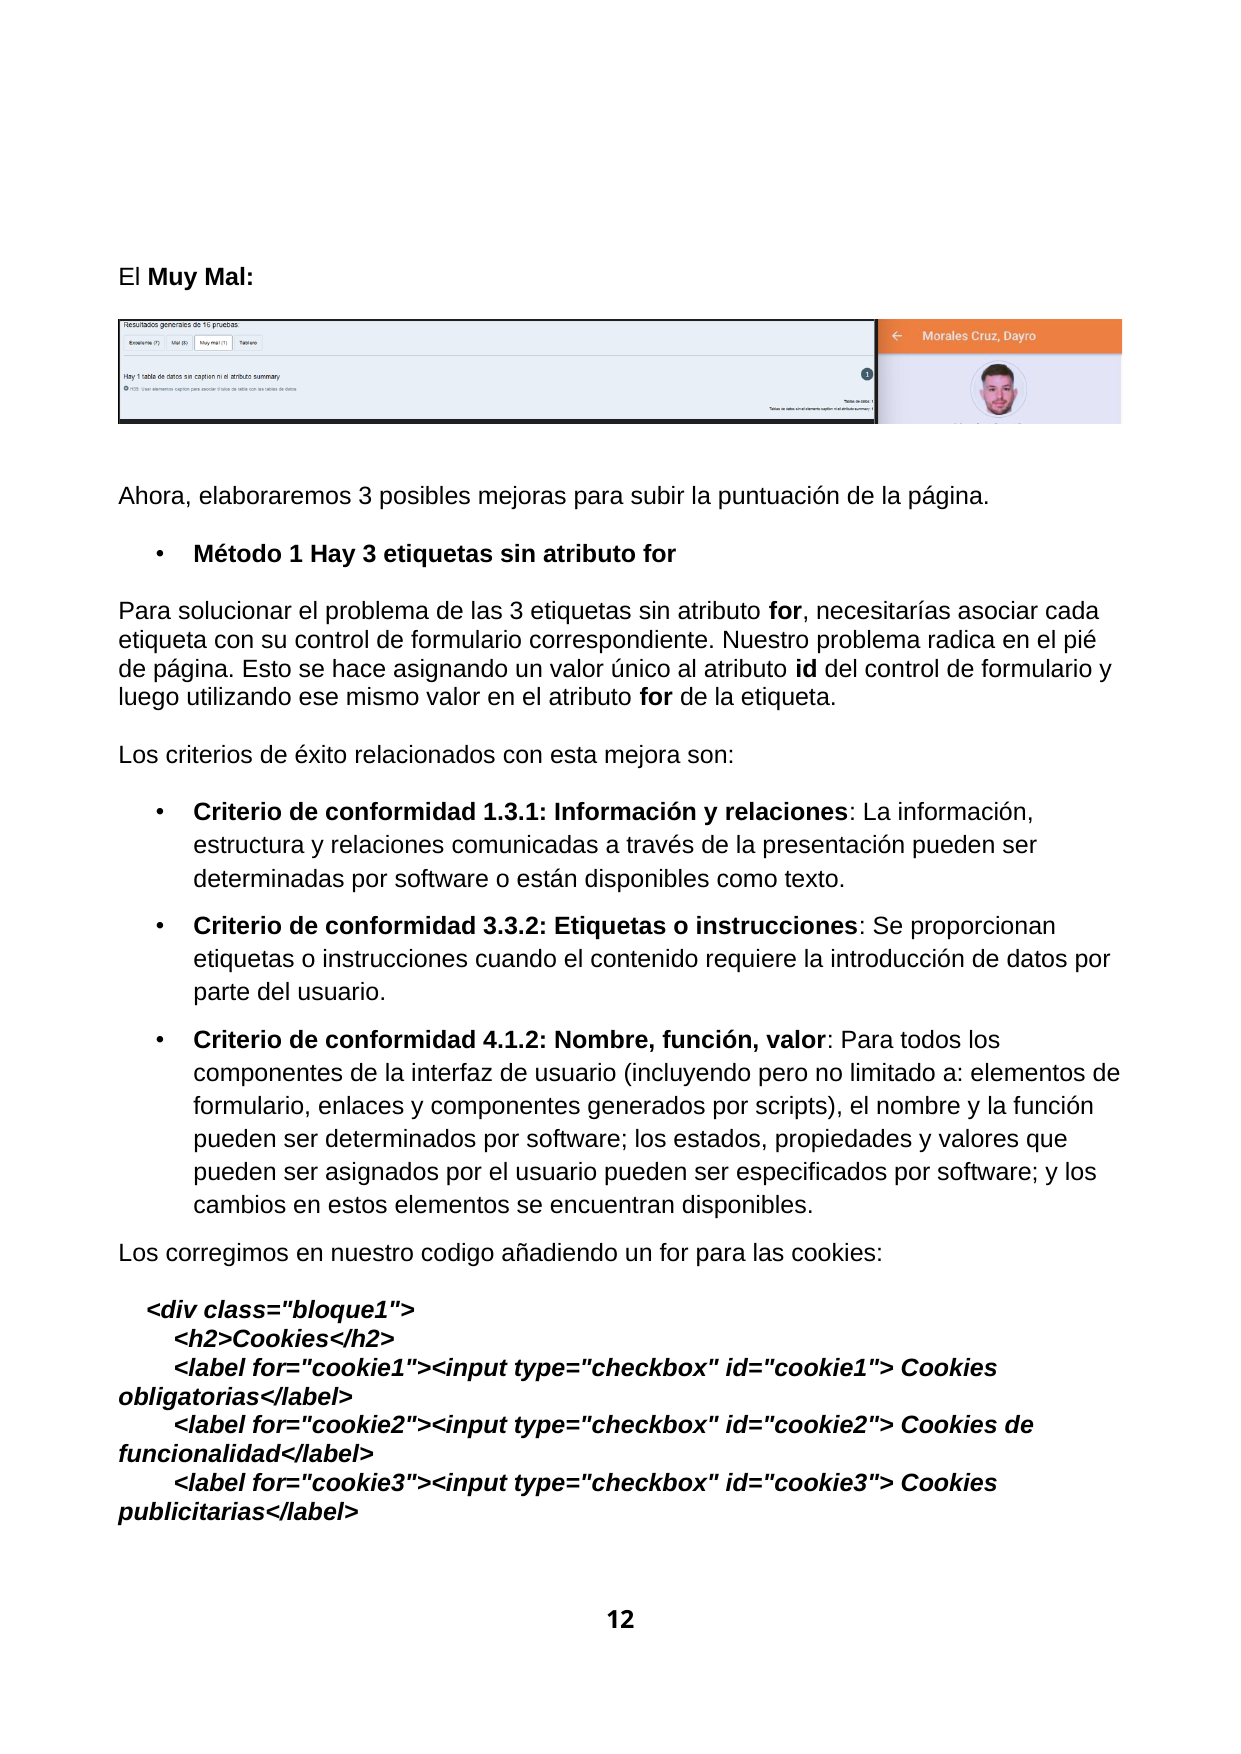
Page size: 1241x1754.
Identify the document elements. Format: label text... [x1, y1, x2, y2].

text <div class="bloque1"> [118, 1295, 1122, 1324]
text <label for="cookie2"><input type="checkbox" id="cookie2"> Cookies de funcionalidad</label> [118, 1410, 1122, 1468]
text Los criterios de éxito relacionados con esta mejora son: [118, 740, 1122, 797]
picture [118, 319, 1123, 424]
text Los corregimos en nuestro codigo añadiendo un for para las cookies: [118, 1238, 1122, 1295]
text <h2>Cookies</h2> [118, 1324, 1122, 1353]
text <label for="cookie3"><input type="checkbox" id="cookie3"> Cookies publicitarias</label> [118, 1468, 1122, 1525]
text <label for="cookie1"><input type="checkbox" id="cookie1"> Cookies obligatorias</label> [118, 1353, 1122, 1410]
list Método 1 Hay 3 etiquetas sin atributo for [156, 538, 1122, 567]
list Criterio de conformidad 3.3.2: Etiquetas o instrucciones: Se proporcionan etiquetas o instrucciones cuando el contenido requiere la introducción de datos por parte del usuario. [156, 911, 1122, 1006]
list Criterio de conformidad 1.3.1: Información y relaciones: La información, estructura y relaciones comunicadas a través de la presentación pueden ser determinadas por software o están disponibles como texto. [156, 797, 1122, 892]
list Criterio de conformidad 4.1.2: Nombre, función, valor: Para todos los componentes de la interfaz de usuario (incluyendo pero no limitado a: elementos de formulario, enlaces y componentes generados por scripts), el nombre y la función pueden ser determinados por software; los estados, propiedades y valores que pueden ser asignados por el usuario pueden ser especificados por software; y los cambios en estos elementos se encuentran disponibles. [156, 1025, 1122, 1219]
text Para solucionar el problema de las 3 etiquetas sin atributo for, necesitarías asociar cada etiqueta con su control de formulario correspondiente. Nuestro problema radica en el pié de página. Esto se hace asignando un valor único al atributo id del control de formulario y luego utilizando ese mismo valor en el atributo for de la etiqueta. [118, 596, 1122, 711]
text El Muy Mal: [118, 262, 1122, 291]
text Ahora, elaboraremos 3 posibles mejoras para subir la puntuación de la página. [118, 481, 1122, 510]
